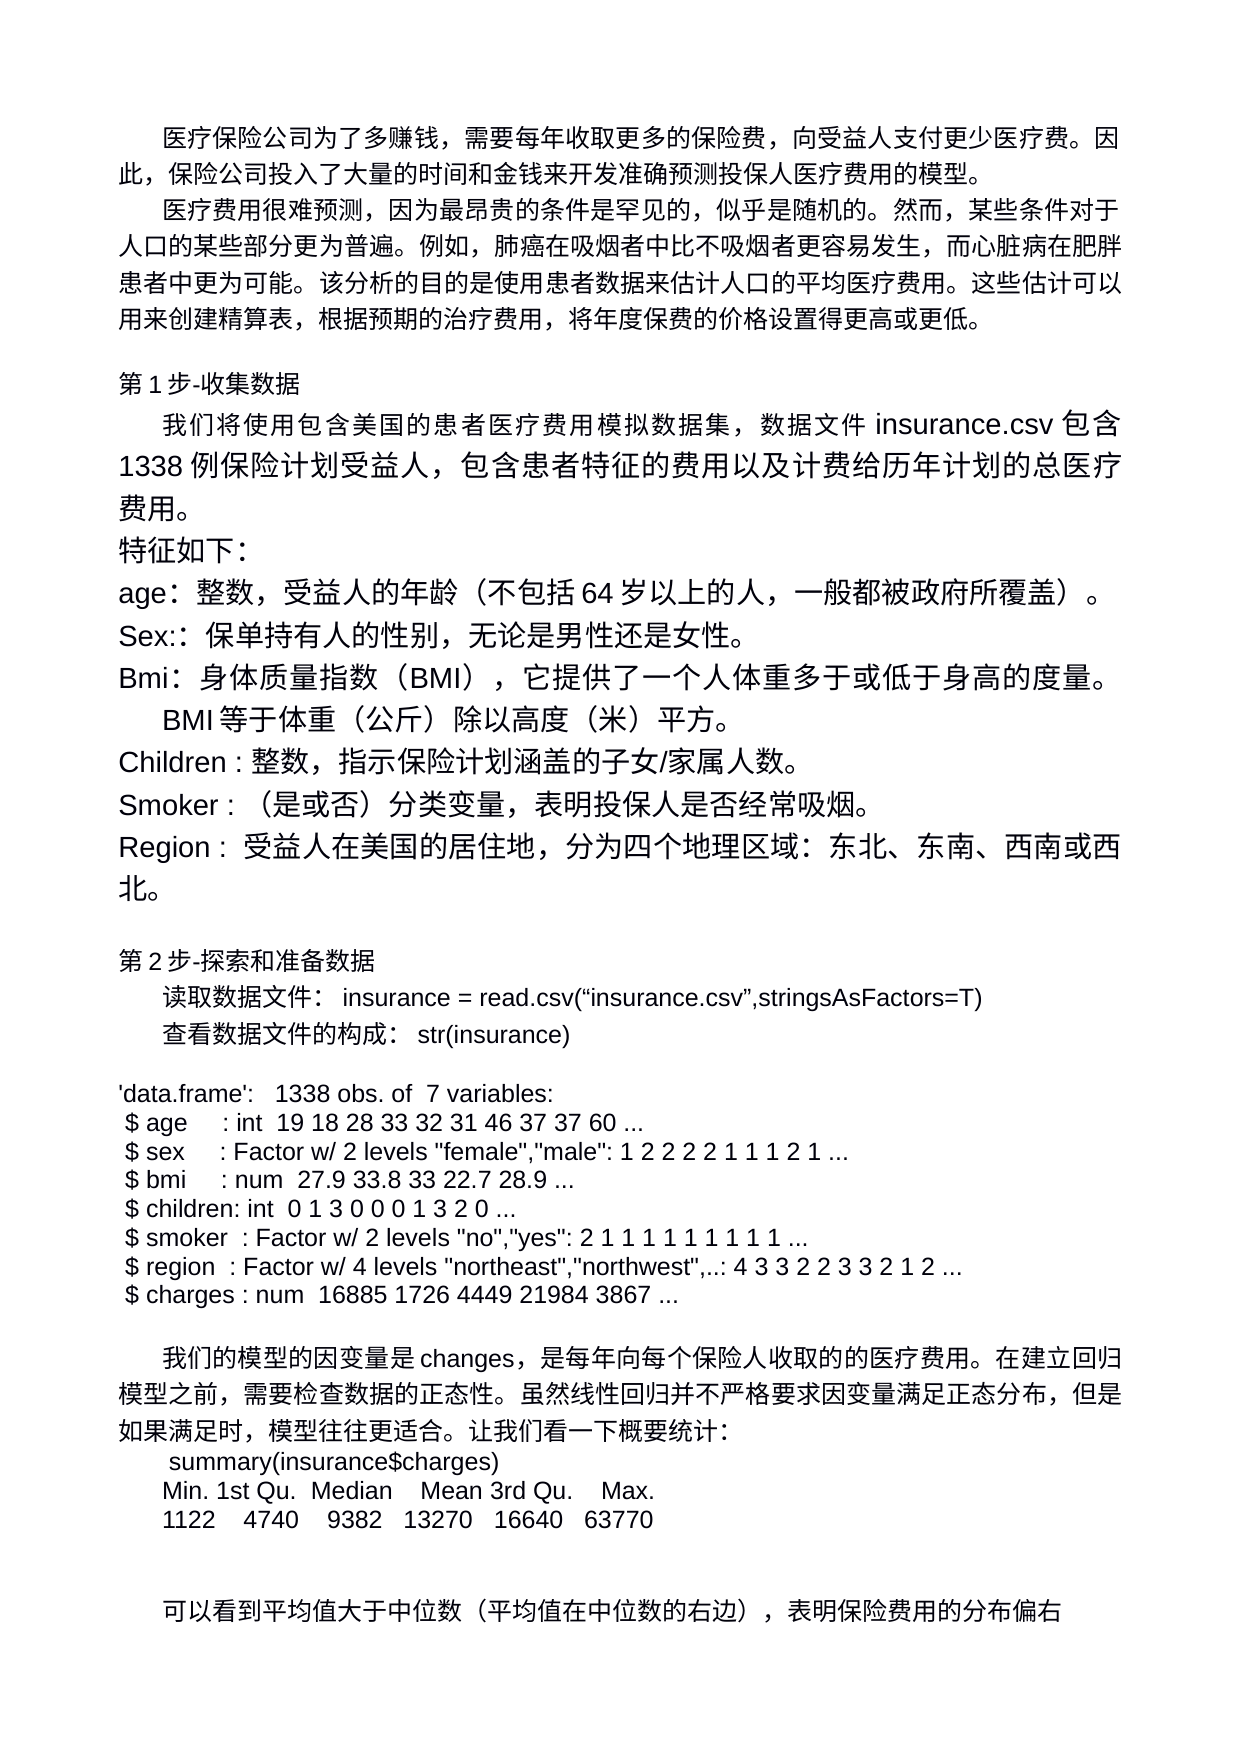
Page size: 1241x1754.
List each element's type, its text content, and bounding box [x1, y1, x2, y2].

text age：整数，受益人的年龄（不包括64岁以上的人，一般都被政府所覆盖）。 [118, 570, 1122, 612]
text 第2步-探索和准备数据 [118, 942, 1122, 978]
text 我们将使用包含美国的患者医疗费用模拟数据集，数据文件insurance.csv包含1338例保险计划受益人，包含患者特征的费用以及计费给历年计划的总医疗费用。 [118, 401, 1122, 527]
text 可以看到平均值大于中位数（平均值在中位数的右边），表明保险费用的分布偏右 [118, 1592, 1122, 1628]
text $ bmi : num 27.9 33.8 33 22.7 28.9 ... [118, 1165, 1122, 1194]
text Children : 整数，指示保险计划涵盖的子女/家属人数。 [118, 739, 1122, 781]
text 查看数据文件的构成： str(insurance) [118, 1014, 1122, 1050]
text Min. 1st Qu. Median Mean 3rd Qu. Max. [118, 1476, 1122, 1505]
text $ sex : Factor w/ 2 levels "female","male": 1 2 2 2 2 1 1 1 2 1 ... [118, 1137, 1122, 1165]
text $ region : Factor w/ 4 levels "northeast","northwest",..: 4 3 3 2 2 3 3 2 1 2 ... [118, 1252, 1122, 1280]
text $ smoker : Factor w/ 2 levels "no","yes": 2 1 1 1 1 1 1 1 1 1 ... [118, 1223, 1122, 1252]
text 第1步-收集数据 [118, 364, 1122, 401]
text 读取数据文件： insurance = read.csv(“insurance.csv”,stringsAsFactors=T) [118, 978, 1122, 1014]
text 1122 4740 9382 13270 16640 63770 [118, 1505, 1122, 1534]
text 医疗费用很难预测，因为最昂贵的条件是罕见的，似乎是随机的。然而，某些条件对于人口的某些部分更为普遍。例如，肺癌在吸烟者中比不吸烟者更容易发生，而心脏病在肥胖患者中更为可能。该分析的目的是使用患者数据来估计人口的平均医疗费用。这些估计可以用来创建精算表，根据预期的治疗费用，将年度保费的价格设置得更高或更低。 [118, 191, 1122, 336]
text 医疗保险公司为了多赚钱，需要每年收取更多的保险费，向受益人支付更少医疗费。因此，保险公司投入了大量的时间和金钱来开发准确预测投保人医疗费用的模型。 [118, 118, 1122, 191]
text 我们的模型的因变量是changes，是每年向每个保险人收取的的医疗费用。在建立回归模型之前，需要检查数据的正态性。虽然线性回归并不严格要求因变量满足正态分布，但是如果满足时，模型往往更适合。让我们看一下概要统计： [118, 1339, 1122, 1447]
text Bmi：身体质量指数（BMI），它提供了一个人体重多于或低于身高的度量。 BMI等于体重（公斤）除以高度（米）平方。 [118, 654, 1122, 739]
text summary(insurance$charges) [118, 1447, 1122, 1476]
text 特征如下： [118, 527, 1122, 570]
text $ age : int 19 18 28 33 32 31 46 37 37 60 ... [118, 1108, 1122, 1137]
text Region : 受益人在美国的居住地，分为四个地理区域：东北、东南、西南或西北。 [118, 823, 1122, 908]
text Sex:：保单持有人的性别，无论是男性还是女性。 [118, 612, 1122, 654]
text $ children: int 0 1 3 0 0 0 1 3 2 0 ... [118, 1194, 1122, 1223]
text Smoker : （是或否）分类变量，表明投保人是否经常吸烟。 [118, 781, 1122, 823]
text 'data.frame': 1338 obs. of 7 variables: [118, 1079, 1122, 1108]
text $ charges : num 16885 1726 4449 21984 3867 ... [118, 1280, 1122, 1309]
